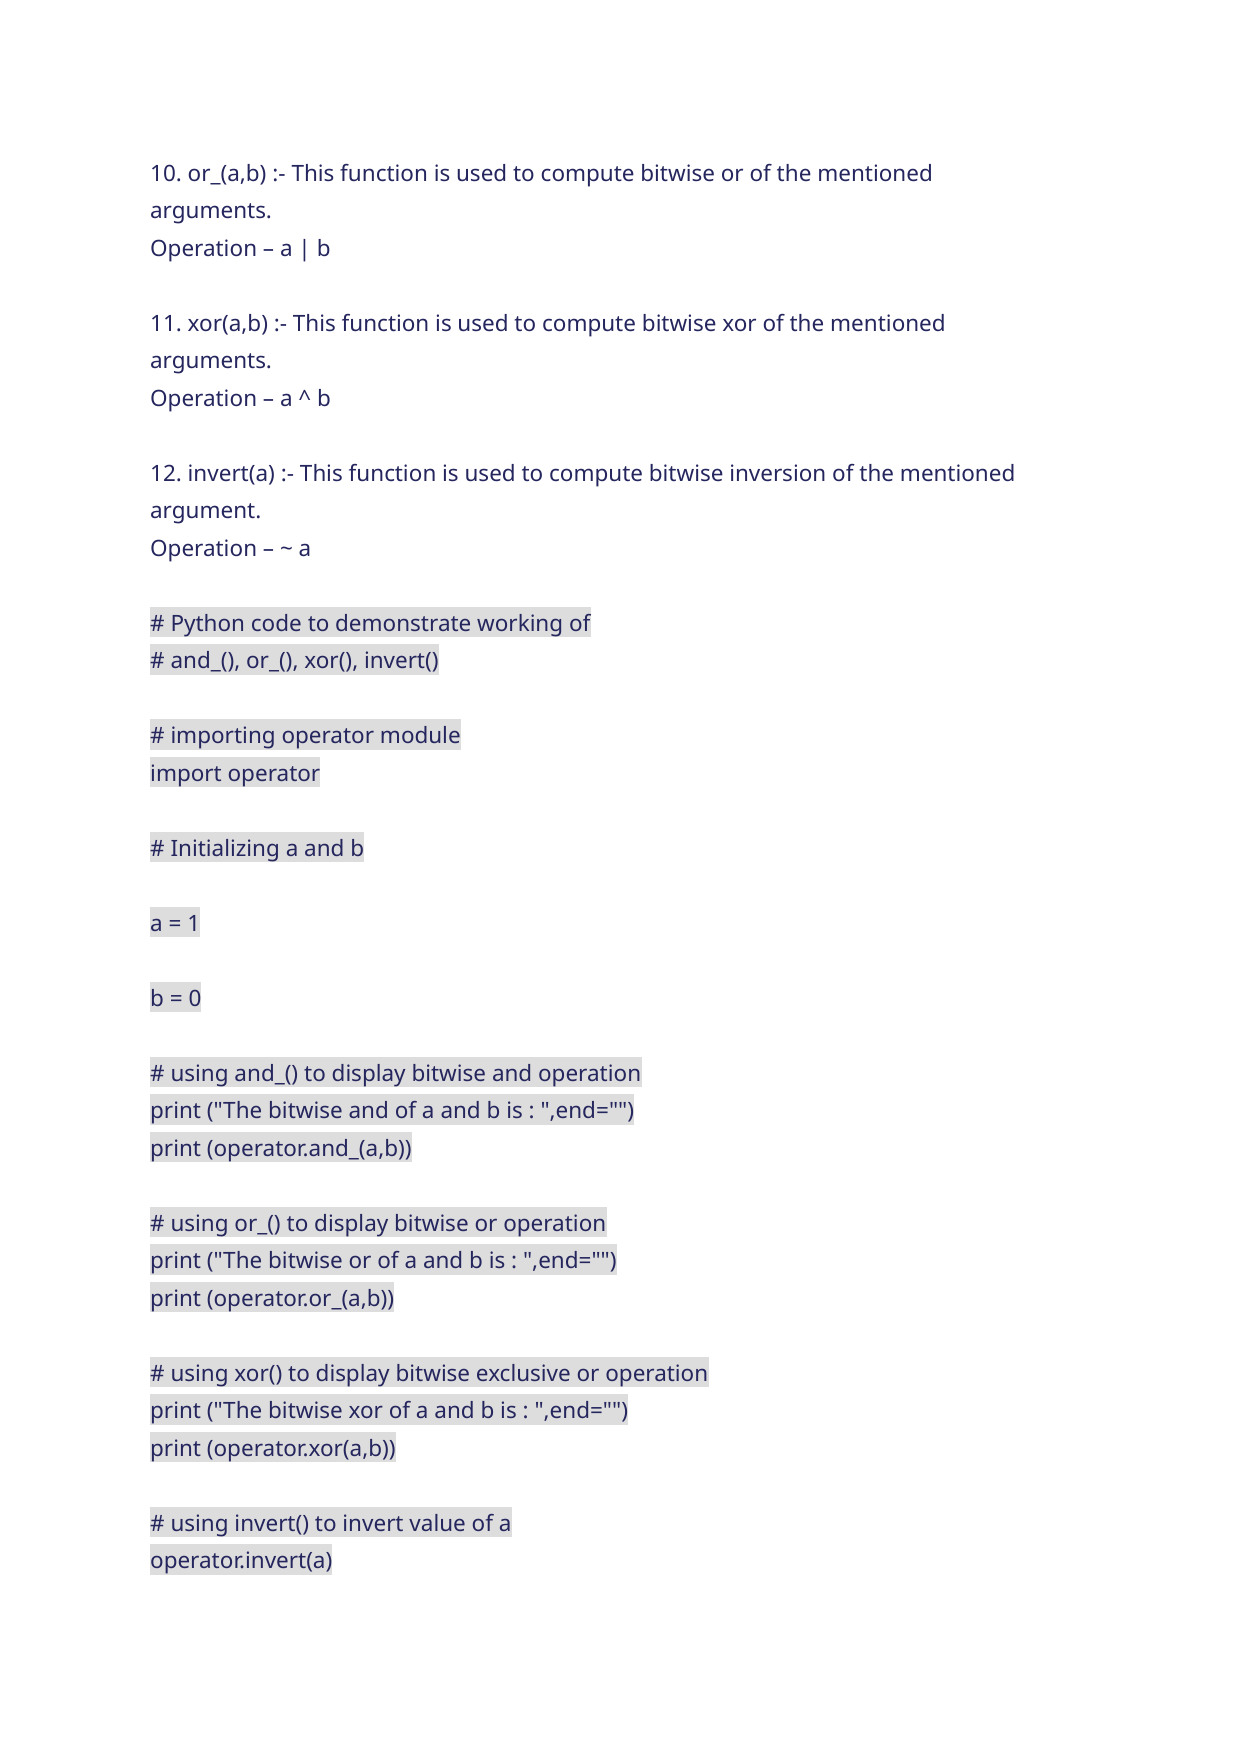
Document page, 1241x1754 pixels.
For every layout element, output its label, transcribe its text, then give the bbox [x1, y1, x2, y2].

text operator.invert(a) [150, 1537, 1053, 1575]
text Operation – ~ a [150, 525, 1053, 562]
text 10. or_(a,b) :- This function is used to compute bitwise or of the mentioned arguments. [150, 150, 1053, 225]
text b = 0 [150, 975, 1053, 1012]
text # using and_() to display bitwise and operation [150, 1050, 1053, 1087]
text # using or_() to display bitwise or operation [150, 1200, 1053, 1237]
text print ("The bitwise or of a and b is : ",end="") [150, 1237, 1053, 1275]
text # using xor() to display bitwise exclusive or operation [150, 1350, 1053, 1387]
text 11. xor(a,b) :- This function is used to compute bitwise xor of the mentioned arguments. [150, 300, 1053, 375]
text import operator [150, 750, 1053, 787]
text Operation – a ^ b [150, 375, 1053, 412]
text # Python code to demonstrate working of [150, 600, 1053, 637]
text # Initializing a and b [150, 825, 1053, 862]
text 12. invert(a) :- This function is used to compute bitwise inversion of the mentioned argument. [150, 450, 1053, 525]
text # importing operator module [150, 712, 1053, 750]
text print ("The bitwise xor of a and b is : ",end="") [150, 1387, 1053, 1425]
text print (operator.xor(a,b)) [150, 1425, 1053, 1462]
text print (operator.or_(a,b)) [150, 1275, 1053, 1312]
text print ("The bitwise and of a and b is : ",end="") [150, 1087, 1053, 1125]
text a = 1 [150, 900, 1053, 937]
text print (operator.and_(a,b)) [150, 1125, 1053, 1162]
text # and_(), or_(), xor(), invert() [150, 637, 1053, 675]
text Operation – a | b [150, 225, 1053, 262]
text # using invert() to invert value of a [150, 1500, 1053, 1537]
